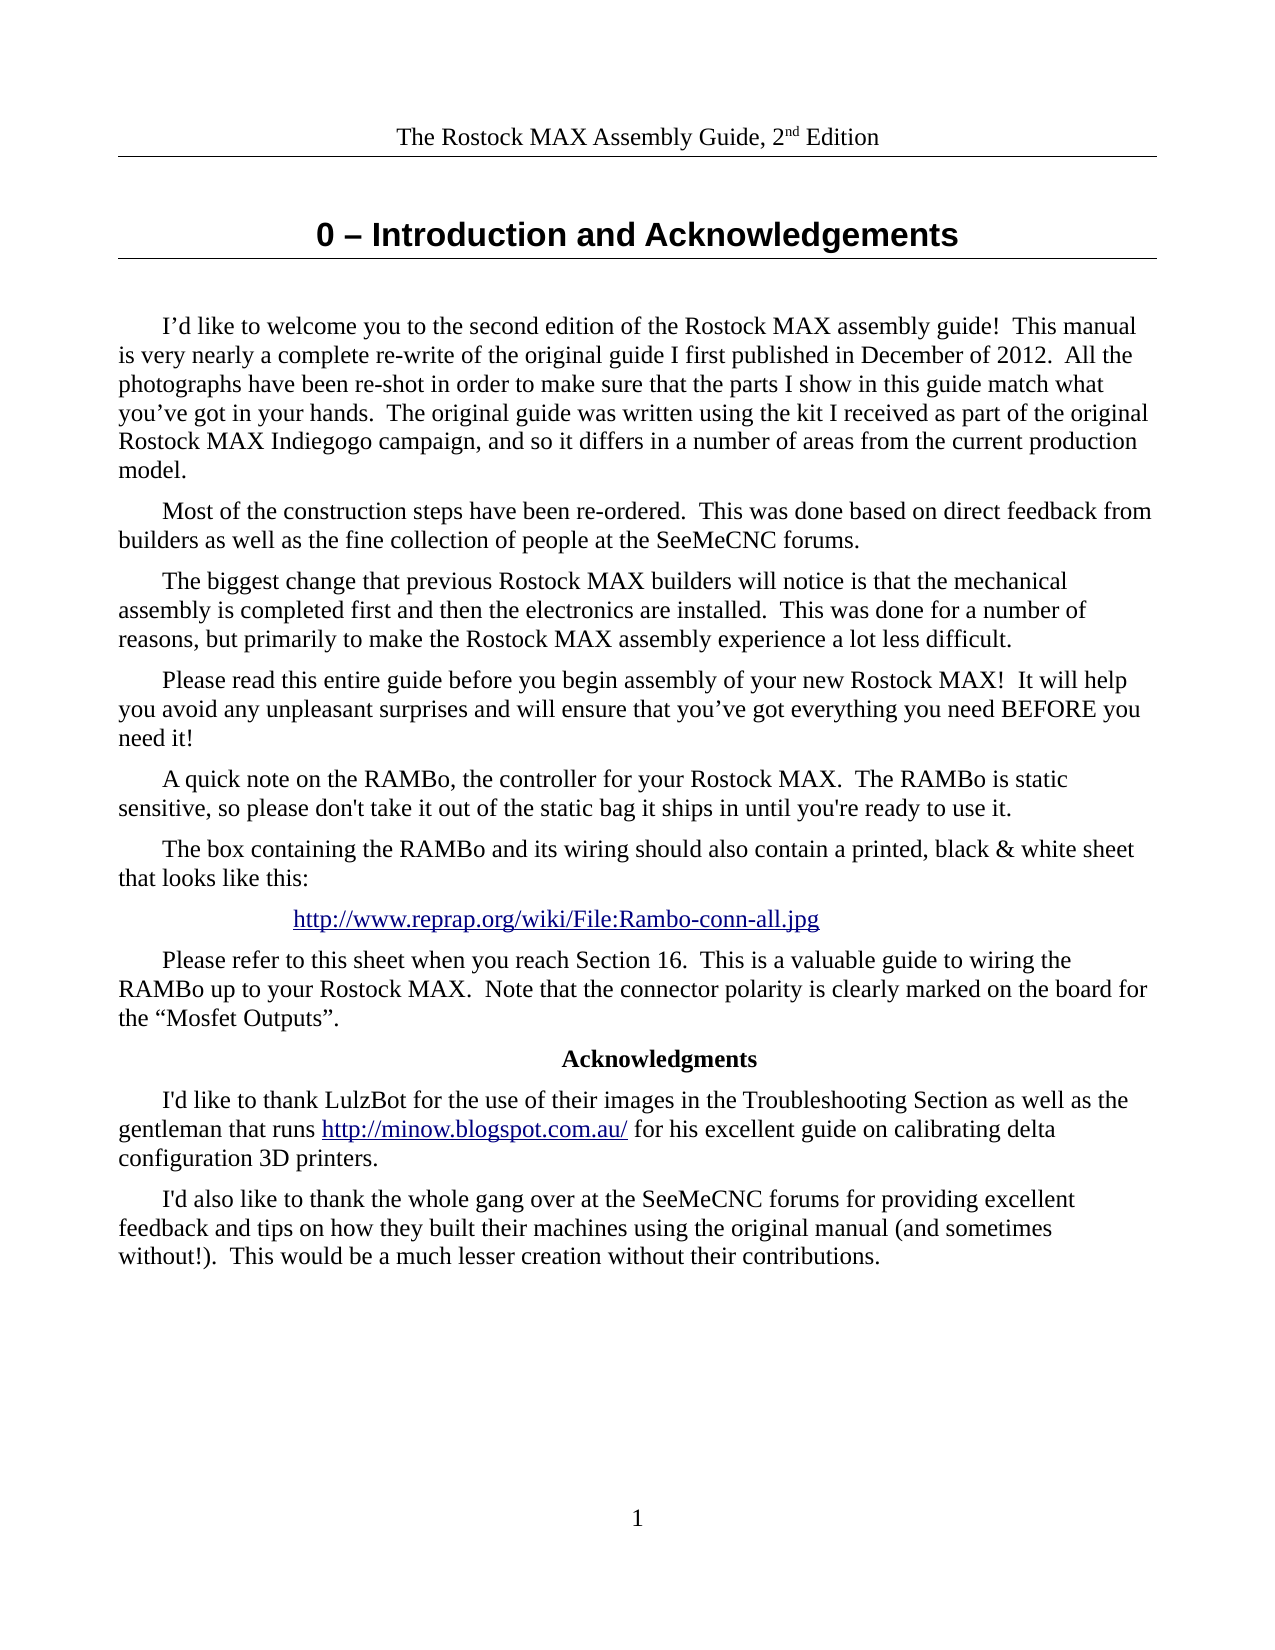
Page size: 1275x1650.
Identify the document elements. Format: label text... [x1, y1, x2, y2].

subtitle 0 – Introduction and Acknowledgements [118, 210, 1157, 258]
text http://www.reprap.org/wiki/File:Rambo-conn-all.jpg [118, 904, 1157, 933]
text Acknowledgments [118, 1044, 1157, 1073]
text The box containing the RAMBo and its wiring should also contain a printed, black & white sheet that looks like this: [118, 834, 1157, 891]
text A quick note on the RAMBo, the controller for your Rostock MAX. The RAMBo is static sensitive, so please don't take it out of the static bag it ships in until you're ready to use it. [118, 764, 1157, 821]
text The biggest change that previous Rostock MAX builders will notice is that the mechanical assembly is completed first and then the electronics are installed. This was done for a number of reasons, but primarily to make the Rostock MAX assembly experience a lot less difficult. [118, 566, 1157, 653]
text I'd like to thank LulzBot for the use of their images in the Troubleshooting Section as well as the gentleman that runs http://minow.blogspot.com.au/ for his excellent guide on calibrating delta configuration 3D printers. [118, 1085, 1157, 1171]
text Please read this entire guide before you begin assembly of your new Rostock MAX! It will help you avoid any unpleasant surprises and will ensure that you’ve got everything you need BEFORE you need it! [118, 665, 1157, 751]
text I’d like to welcome you to the second edition of the Rostock MAX assembly guide! This manual is very nearly a complete re-write of the original guide I first published in December of 2012. All the photographs have been re-shot in order to make sure that the parts I show in this guide match what you’ve got in your hands. The original guide was written using the kit I received as part of the original Rostock MAX Indiegogo campaign, and so it differs in a number of areas from the current production model. [118, 311, 1157, 484]
text Please refer to this sheet when you reach Section 16. This is a valuable guide to wiring the RAMBo up to your Rostock MAX. Note that the connector polarity is clearly marked on the board for the “Mosfet Outputs”. [118, 945, 1157, 1031]
text I'd also like to thank the whole gang over at the SeeMeCNC forums for providing excellent feedback and tips on how they built their machines using the original manual (and sometimes without!). This would be a much lesser creation without their contributions. [118, 1184, 1157, 1270]
text Most of the construction steps have been re-ordered. This was done based on direct feedback from builders as well as the fine collection of people at the SeeMeCNC forums. [118, 496, 1157, 554]
